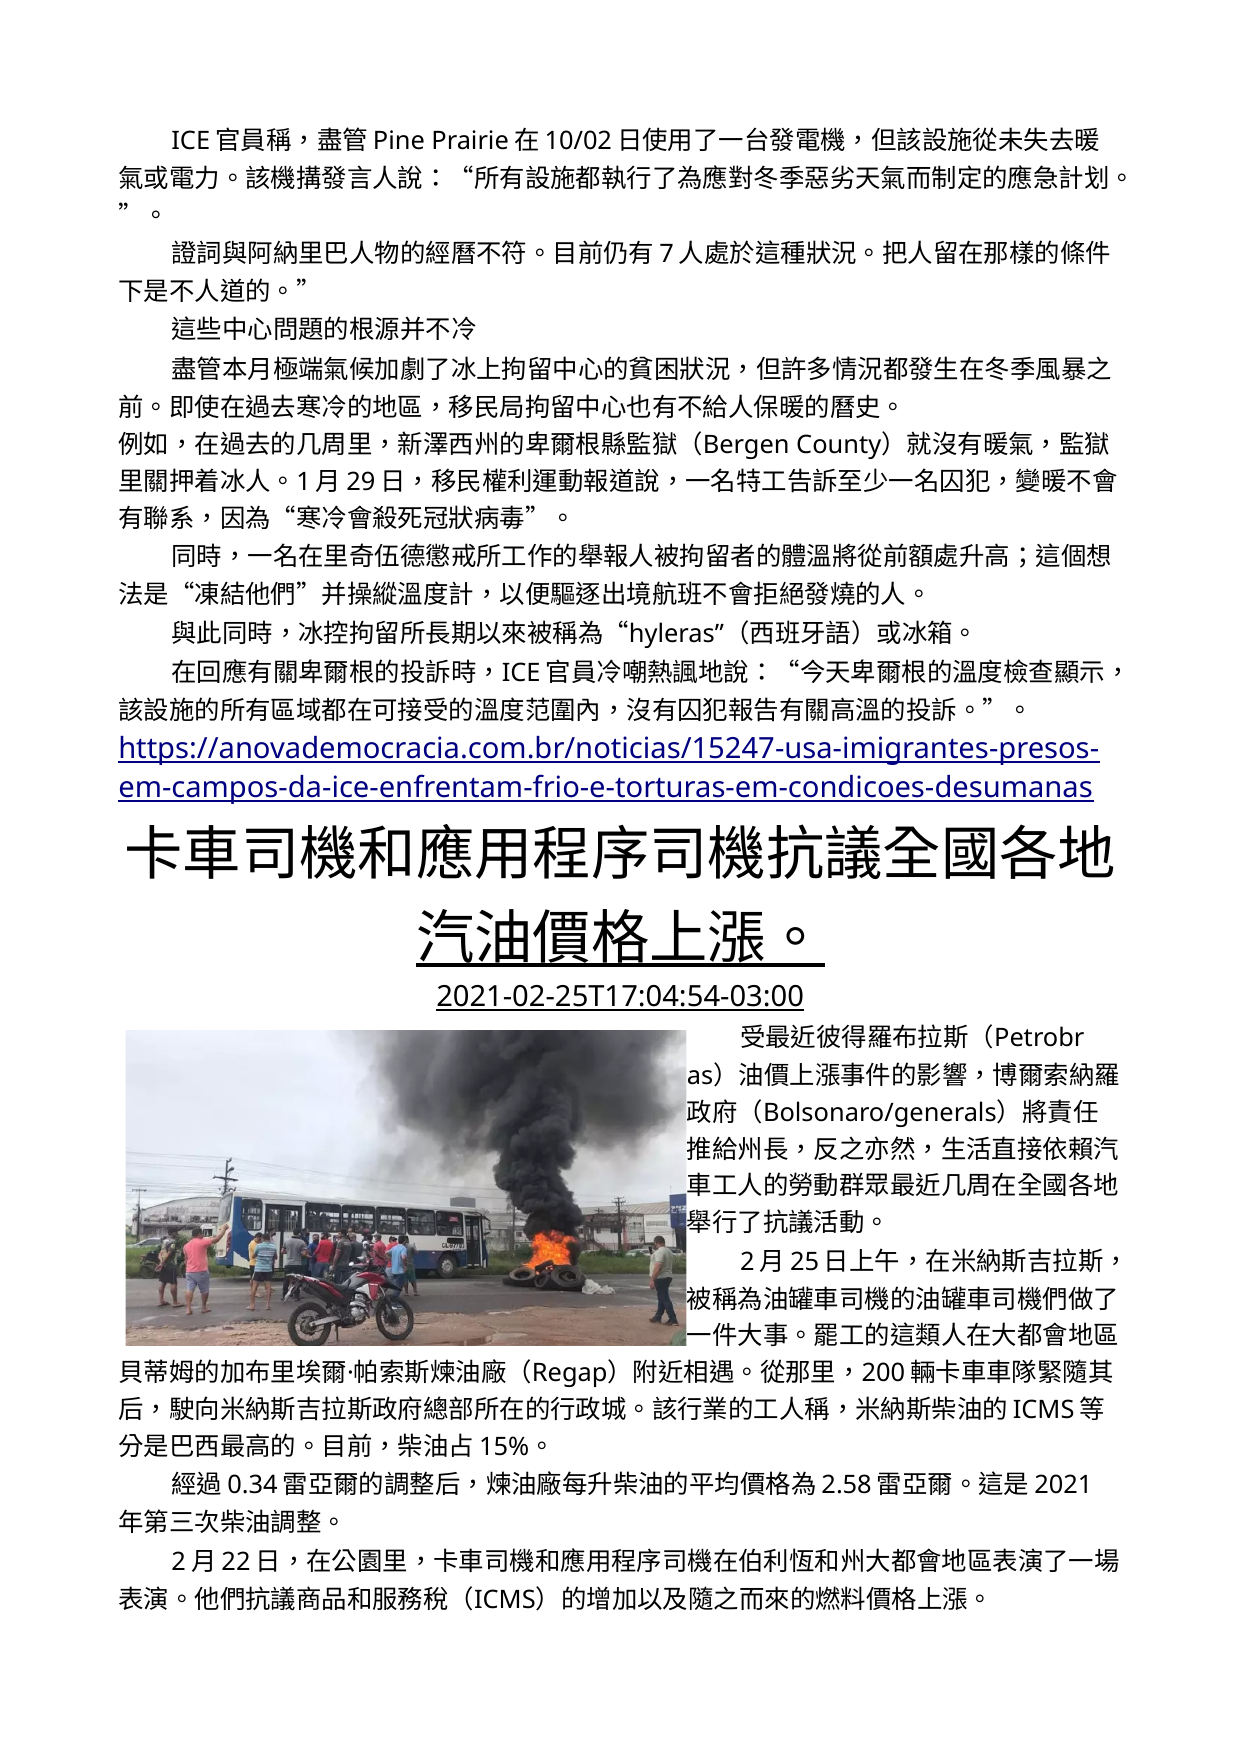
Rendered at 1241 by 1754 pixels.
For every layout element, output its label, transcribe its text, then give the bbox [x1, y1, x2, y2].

text 例如，在過去的几周里，新澤西州的卑爾根縣監獄（Bergen County）就沒有暖氣，監獄里關押着冰人。1月29日，移民權利運動報道說，一名特工告訴至少一名囚犯，變暖不會有聯系，因為“寒冷會殺死冠狀病毒”。 [118, 424, 1122, 534]
picture [125, 1030, 687, 1346]
text 這些中心問題的根源并不冷 [118, 308, 1122, 347]
text https://anovademocracia.com.br/noticias/15247-usa-imigrantes-presos-em-campos-da-ice-enfrentam-frio-e-torturas-em-condicoes-desumanas [118, 727, 1122, 806]
text 受最近彼得羅布拉斯（Petrobr as）油價上漲事件的影響，博爾索納羅政府（Bolsonaro/generals）將責任推給州長，反之亦然，生活直接依賴汽車工人的勞動群眾最近几周在全國各地舉行了抗議活動。 [118, 1015, 1122, 1239]
text 盡管本月極端氣候加劇了冰上拘留中心的貧困狀況，但許多情況都發生在冬季風暴之前。即使在過去寒冷的地區，移民局拘留中心也有不給人保暖的曆史。 [118, 347, 1122, 424]
text 2月25日上午，在米納斯吉拉斯，被稱為油罐車司機的油罐車司機們做了一件大事。罷工的這類人在大都會地區貝蒂姆的加布里埃爾·帕索斯煉油廠（Regap）附近相遇。從那里，200輛卡車車隊緊隨其后，駛向米納斯吉拉斯政府總部所在的行政城。該行業的工人稱，米納斯柴油的ICMS等分是巴西最高的。目前，柴油占15%。 [118, 1239, 1122, 1463]
text 2021-02-25T17:04:54-03:00 [118, 975, 1122, 1015]
text 經過0.34雷亞爾的調整后，煉油廠每升柴油的平均價格為2.58雷亞爾。這是2021年第三次柴油調整。 [118, 1463, 1122, 1539]
text 卡車司機和應用程序司機抗議全國各地汽油價格上漲。 [118, 806, 1122, 975]
text 與此同時，冰控拘留所長期以來被稱為“hyleras”（西班牙語）或冰箱。 [118, 611, 1122, 651]
text 在回應有關卑爾根的投訴時，ICE官員冷嘲熱諷地說：“今天卑爾根的溫度檢查顯示，該設施的所有區域都在可接受的溫度范圍內，沒有囚犯報告有關高溫的投訴。”。 [118, 651, 1122, 727]
text 證詞與阿納里巴人物的經曆不符。目前仍有7人處於這種狀況。把人留在那樣的條件下是不人道的。” [118, 231, 1122, 308]
text 2月22日，在公園里，卡車司機和應用程序司機在伯利恆和州大都會地區表演了一場表演。他們抗議商品和服務稅（ICMS）的增加以及隨之而來的燃料價格上漲。 [118, 1539, 1122, 1616]
text 同時，一名在里奇伍德懲戒所工作的舉報人被拘留者的體溫將從前額處升高；這個想法是“凍結他們”并操縱溫度計，以便驅逐出境航班不會拒絕發燒的人。 [118, 534, 1122, 611]
text ICE官員稱，盡管Pine Prairie在10/02日使用了一台發電機，但該設施從未失去暖氣或電力。該機搆發言人說：“所有設施都執行了為應對冬季惡劣天氣而制定的應急計划。”。 [118, 118, 1122, 231]
